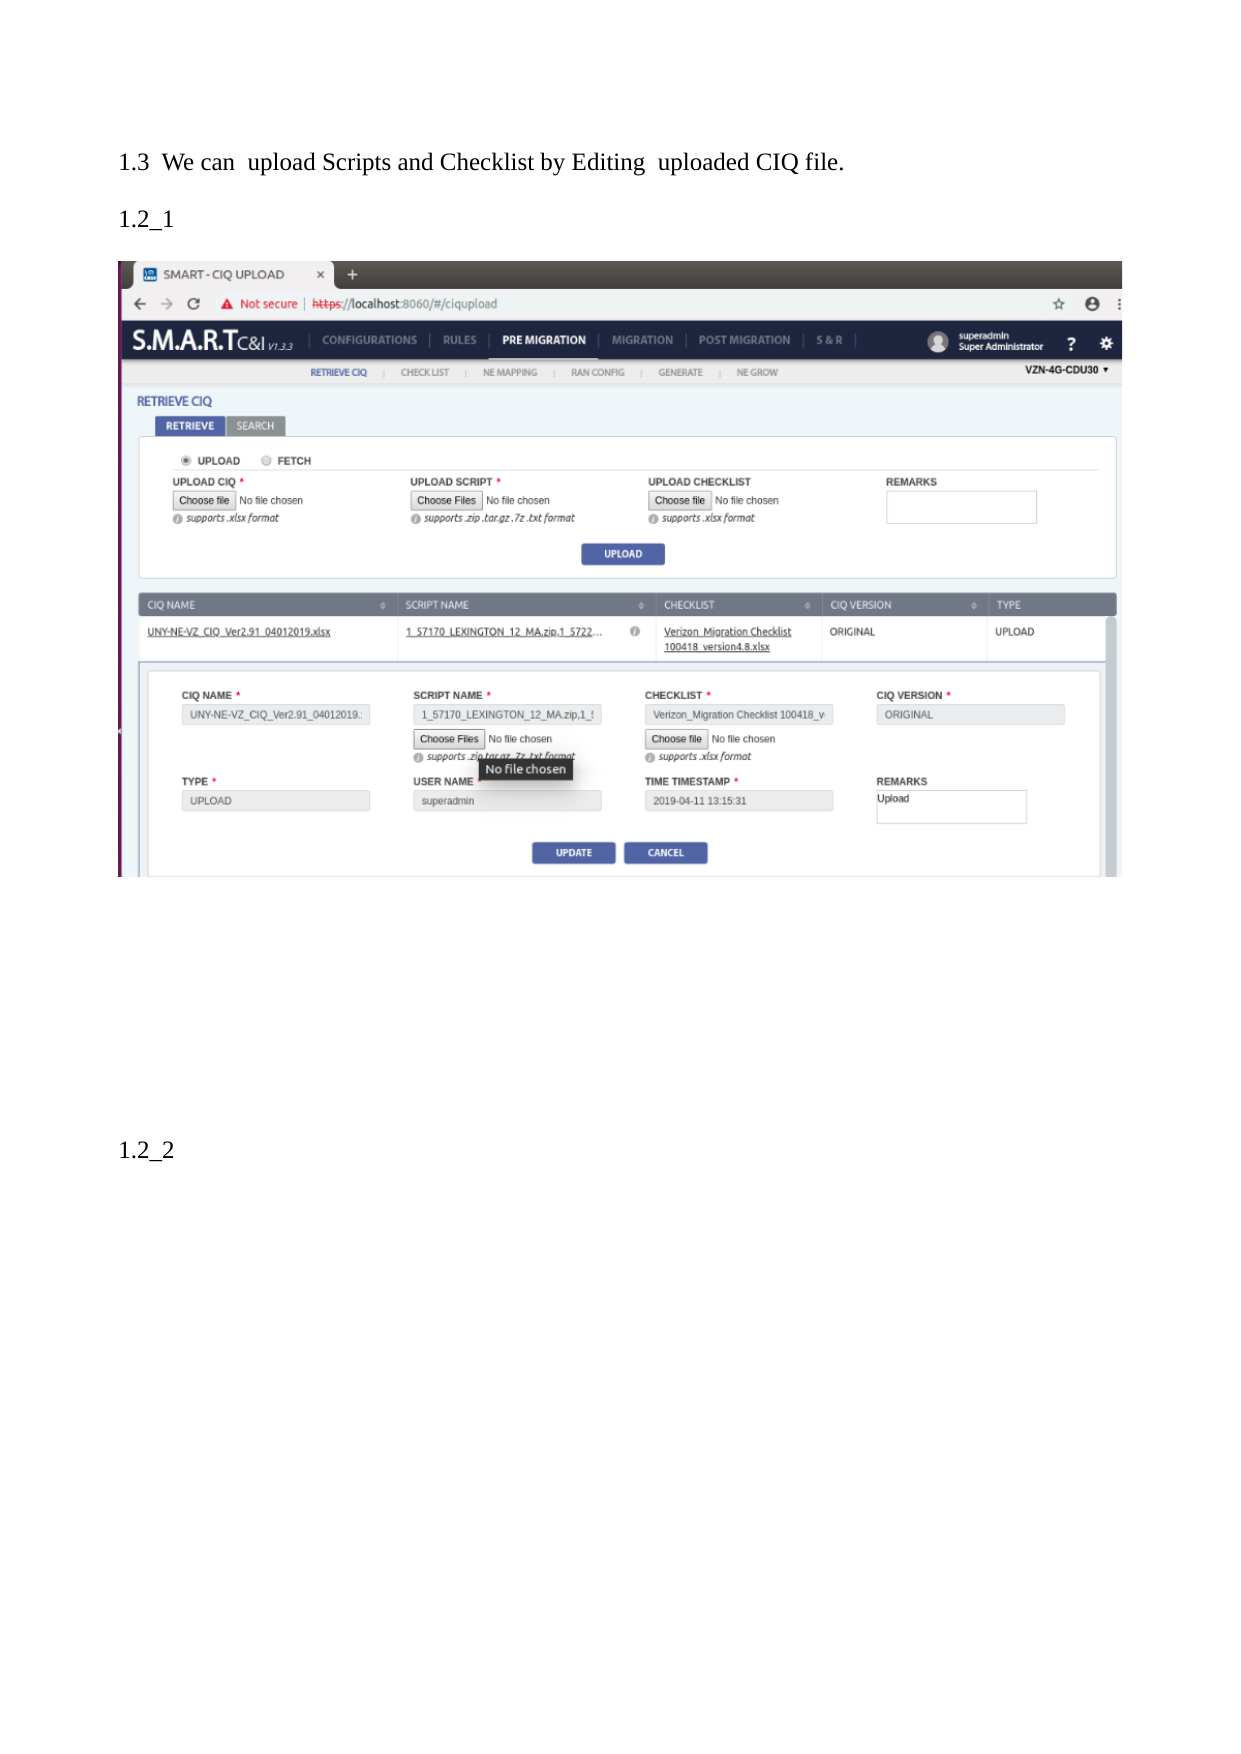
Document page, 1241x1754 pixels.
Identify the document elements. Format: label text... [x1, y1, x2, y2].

text 1.3 We can upload Scripts and Checklist by Editing uploaded CIQ file. [118, 147, 1122, 176]
text 1.2_2 [118, 1135, 1122, 1164]
text 1.2_1 [118, 204, 1122, 233]
picture [118, 261, 1123, 877]
